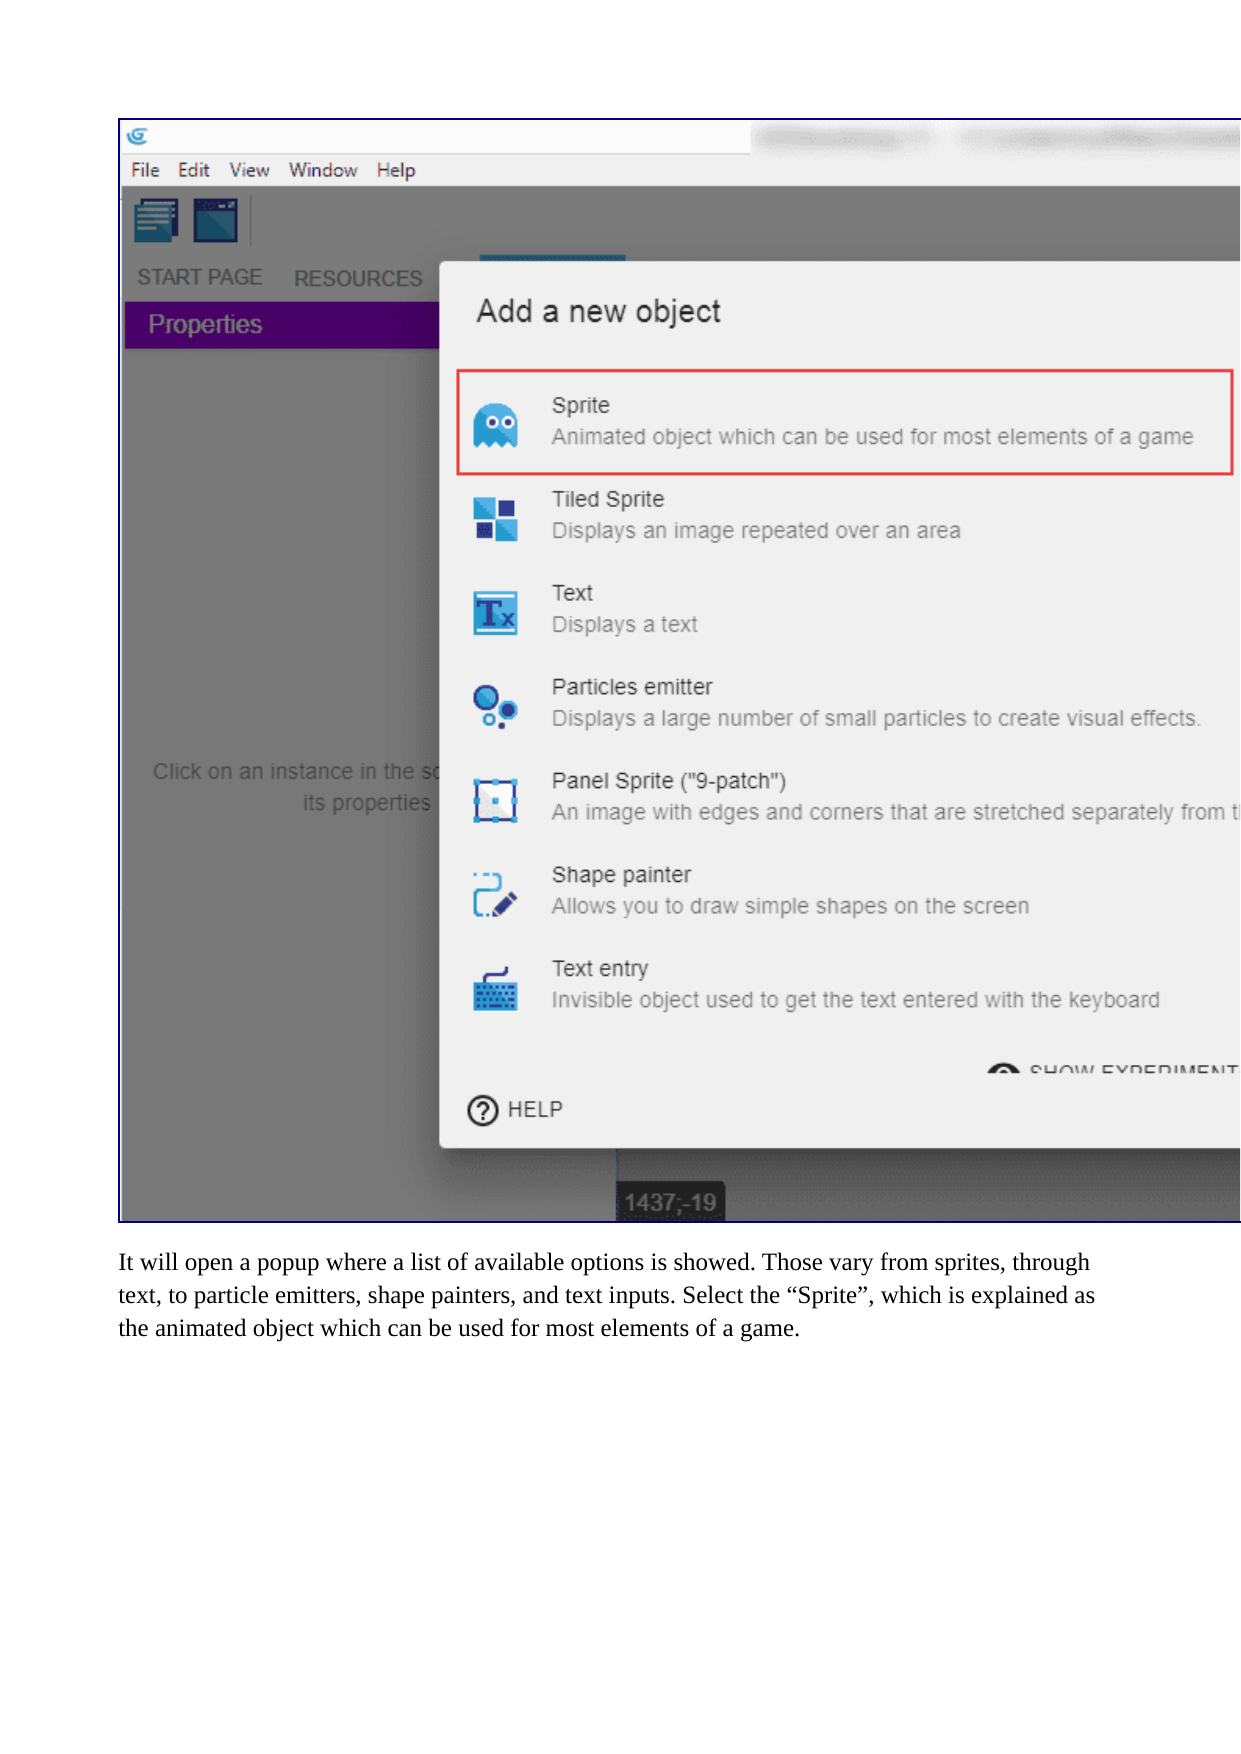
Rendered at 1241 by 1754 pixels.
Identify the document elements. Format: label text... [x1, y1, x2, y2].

text It will open a popup where a list of available options is showed. Those vary from sprites, through text, to particle emitters, shape painters, and text inputs. Select the “Sprite”, which is explained as the animated object which can be used for most elements of a game. [118, 1247, 1122, 1342]
picture [120, 120, 1241, 1221]
